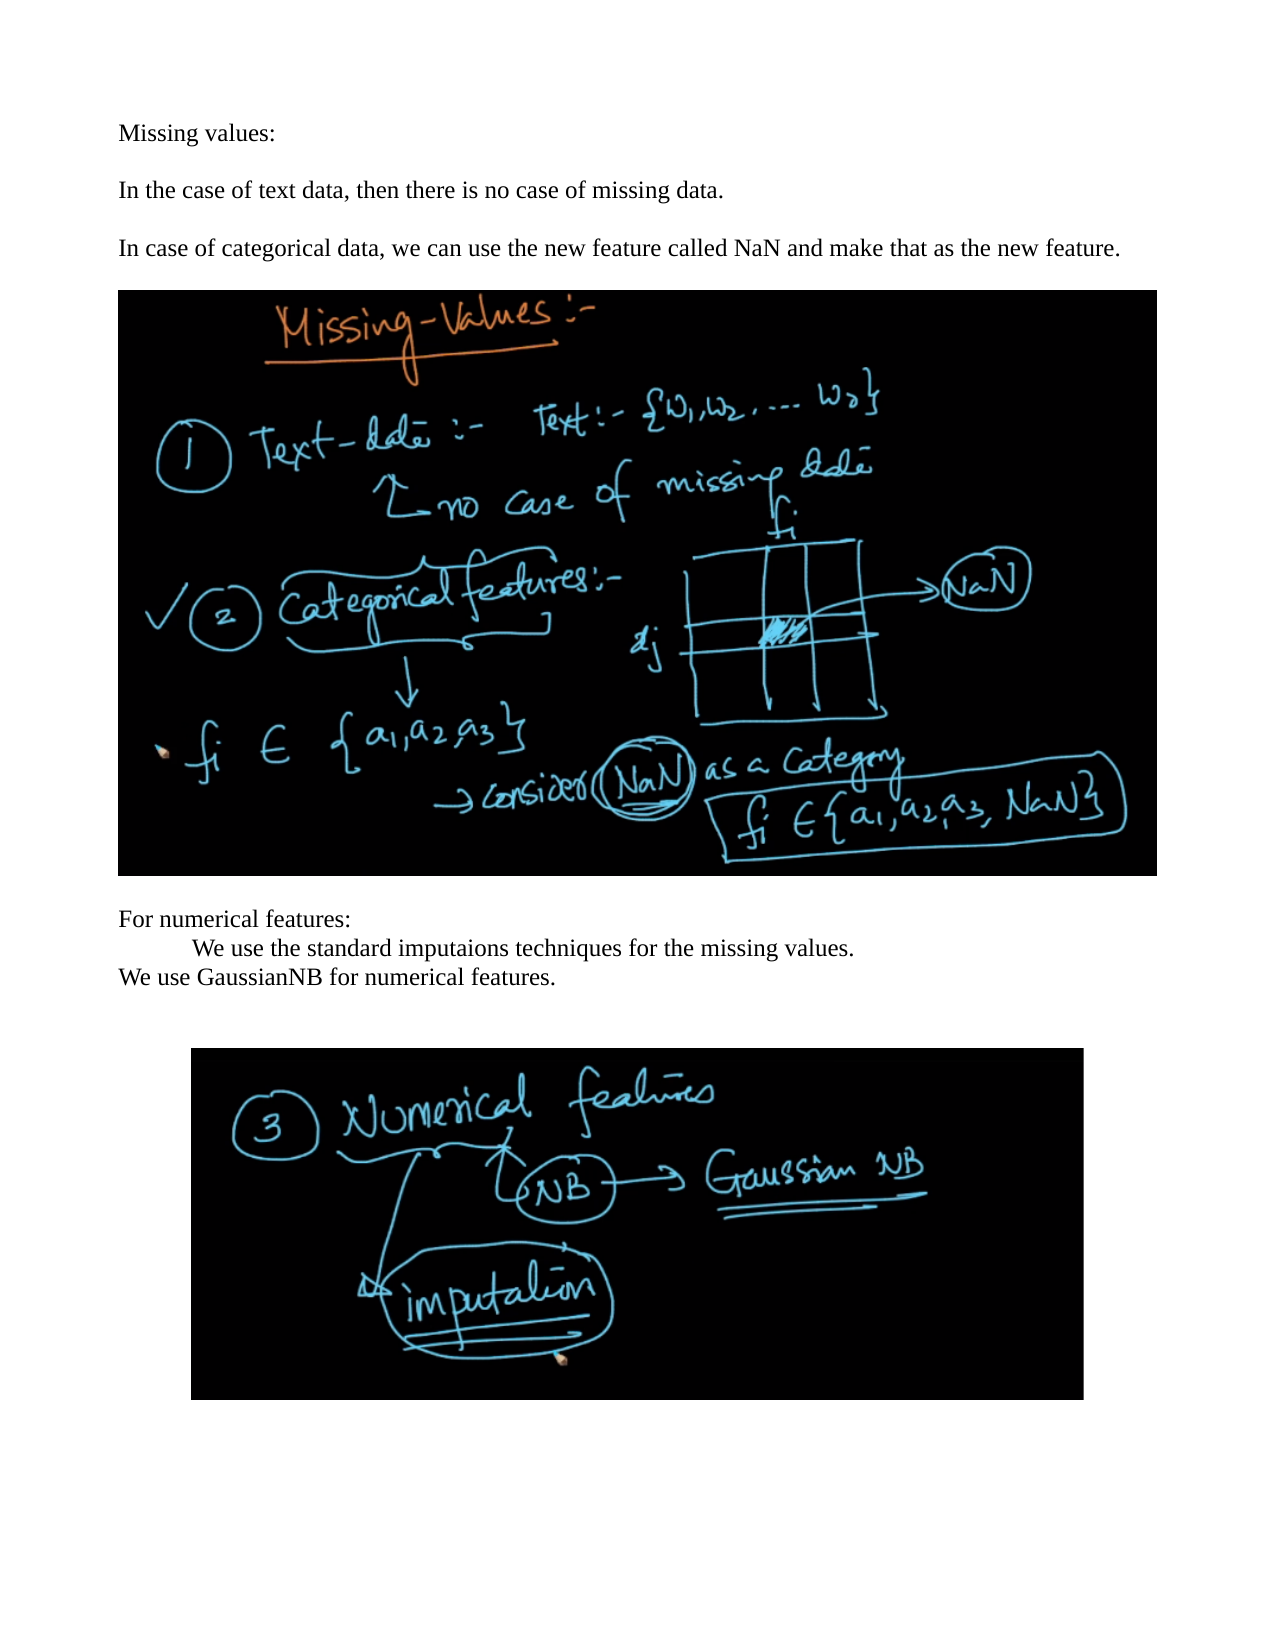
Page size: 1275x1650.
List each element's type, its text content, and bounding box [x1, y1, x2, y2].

text In case of categorical data, we can use the new feature called NaN and make that as the new feature. [118, 233, 1157, 262]
picture [191, 1048, 1084, 1400]
text For numerical features: [118, 904, 1157, 933]
text We use the standard imputaions techniques for the missing values. [118, 933, 1157, 962]
text In the case of text data, then there is no case of missing data. [118, 176, 1157, 204]
picture [118, 290, 1157, 876]
text Missing values: [118, 118, 1157, 147]
text We use GaussianNB for numerical features. [118, 962, 1157, 991]
